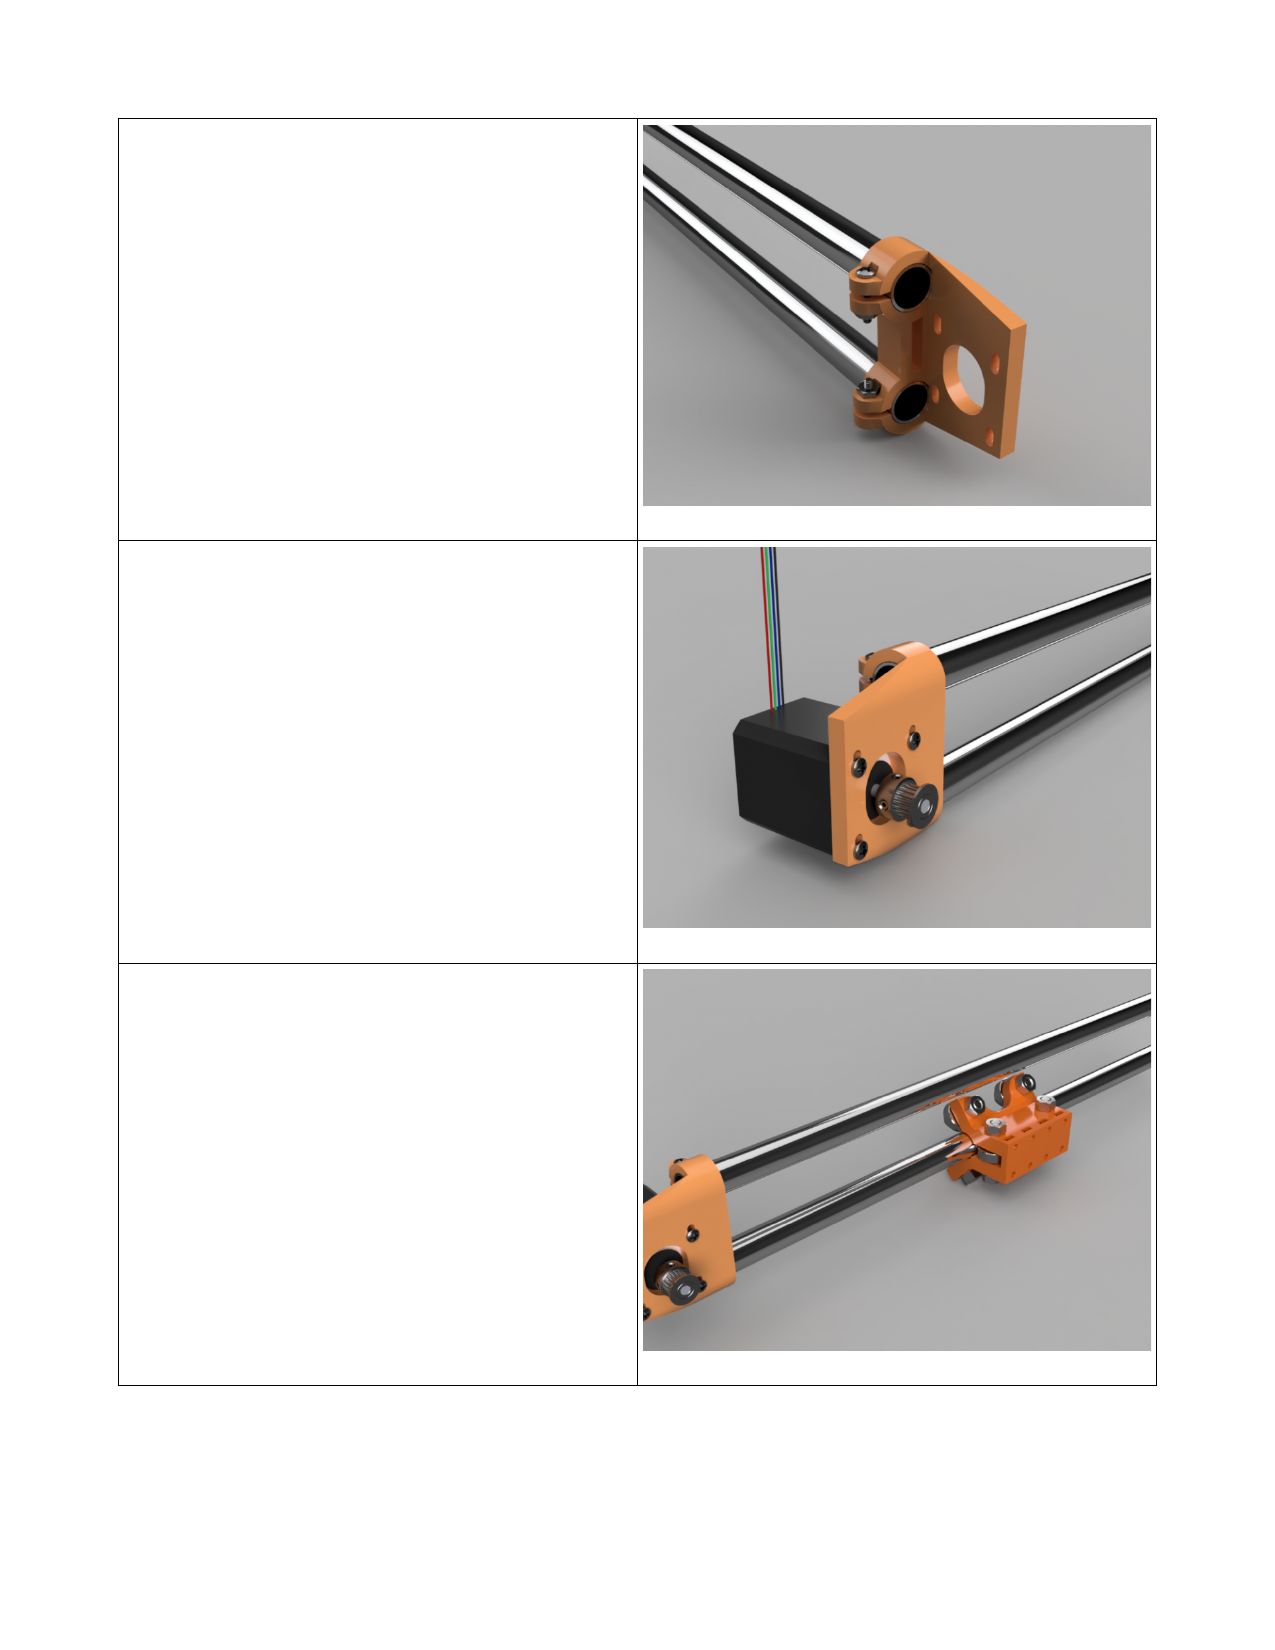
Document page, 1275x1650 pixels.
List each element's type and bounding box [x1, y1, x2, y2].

table_cell [638, 541, 1156, 962]
picture [643, 547, 1152, 928]
table_cell [638, 119, 1156, 540]
table_cell [638, 964, 1156, 1385]
picture [643, 125, 1152, 506]
table_cell [119, 541, 637, 962]
table_cell [119, 964, 637, 1385]
picture [643, 969, 1152, 1351]
table_cell [119, 119, 637, 540]
